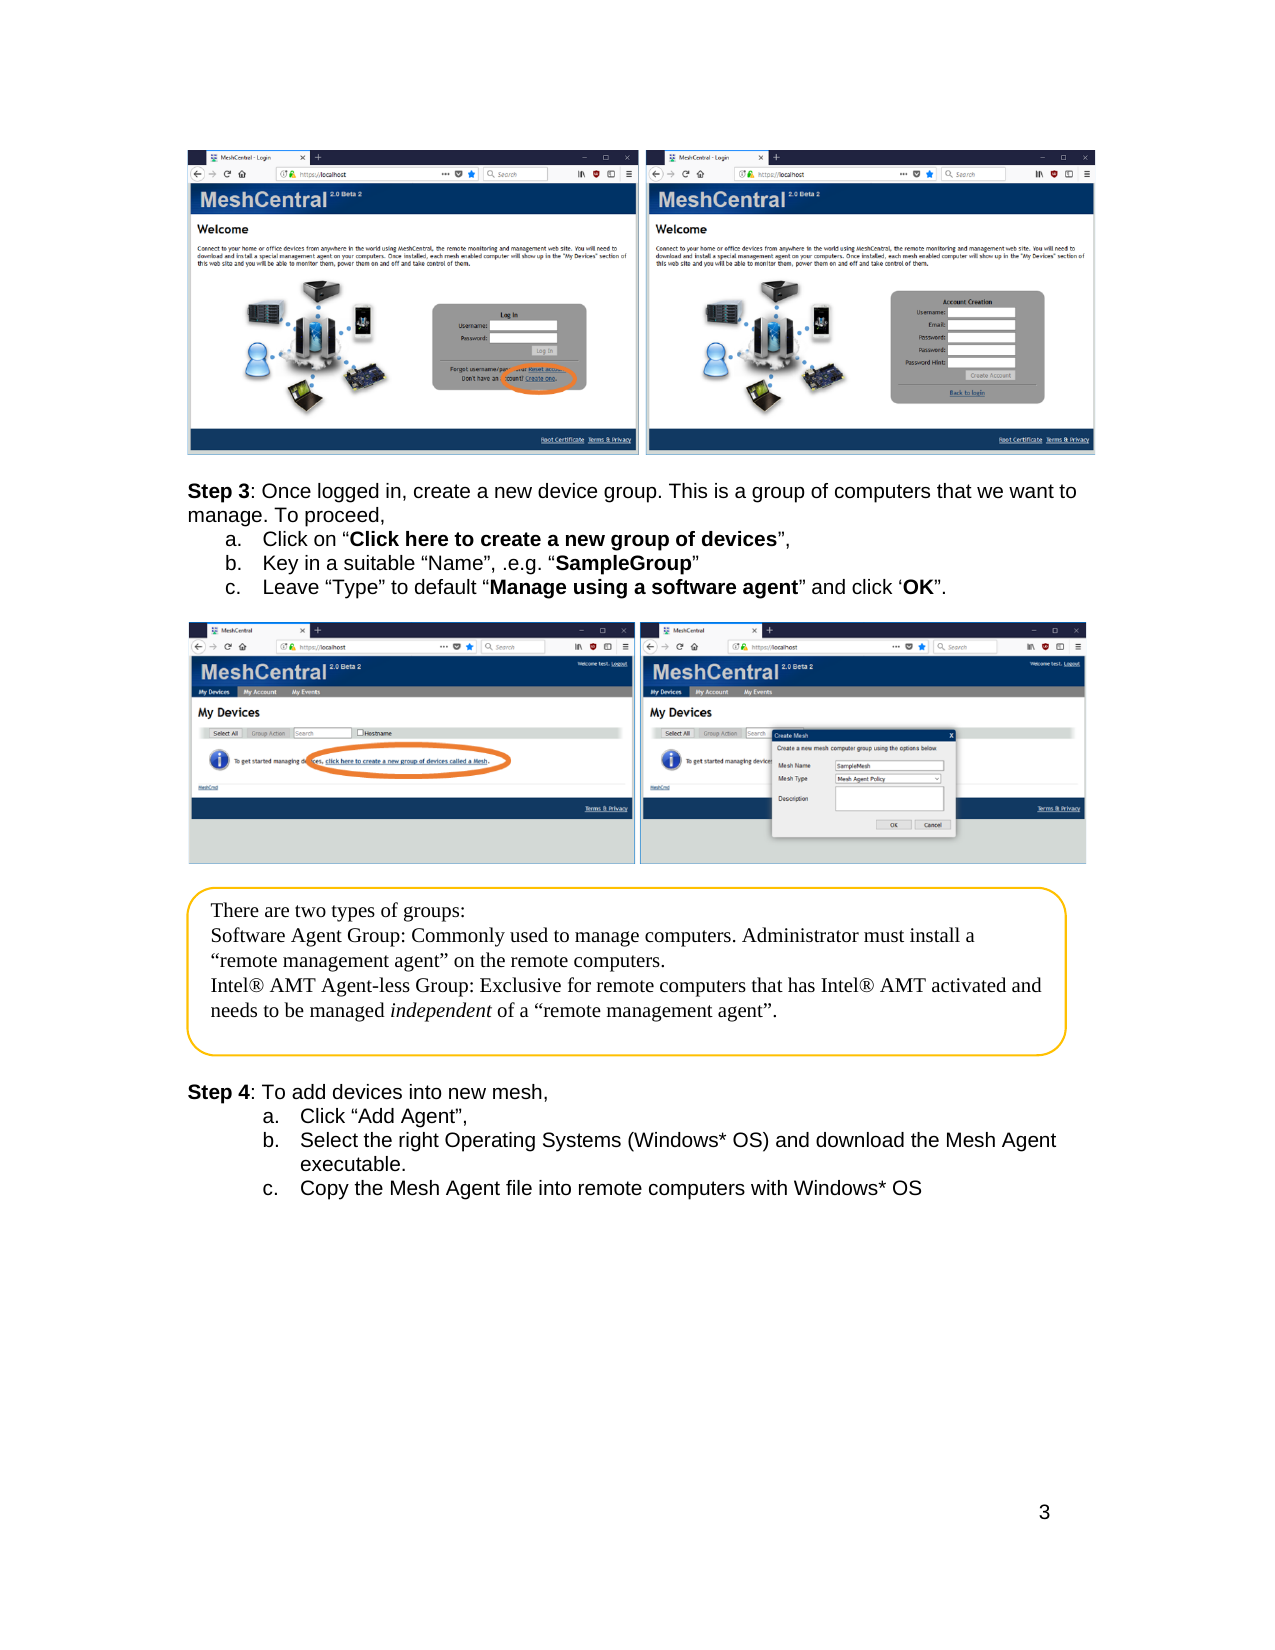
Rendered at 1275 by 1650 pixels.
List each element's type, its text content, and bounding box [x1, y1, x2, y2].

list Leave “Type” to default “Manage using a software agent” and click ‘OK”. [225, 574, 1087, 598]
list Click “Add Agent”, [262, 1103, 1087, 1127]
text Step 4: To add devices into new mesh, [187, 1079, 1087, 1103]
list Select the right Operating Systems (Windows* OS) and download the Mesh Agent executable. [262, 1127, 1087, 1175]
list Copy the Mesh Agent file into remote computers with Windows* OS [262, 1175, 1087, 1199]
text Step 3: Once logged in, create a new device group. This is a group of computers that we want to manage. To proceed, [187, 479, 1087, 527]
list Key in a suitable “Name”, .e.g. “SampleGroup” [225, 551, 1087, 574]
list Click on “Click here to create a new group of devices”, [225, 527, 1087, 551]
